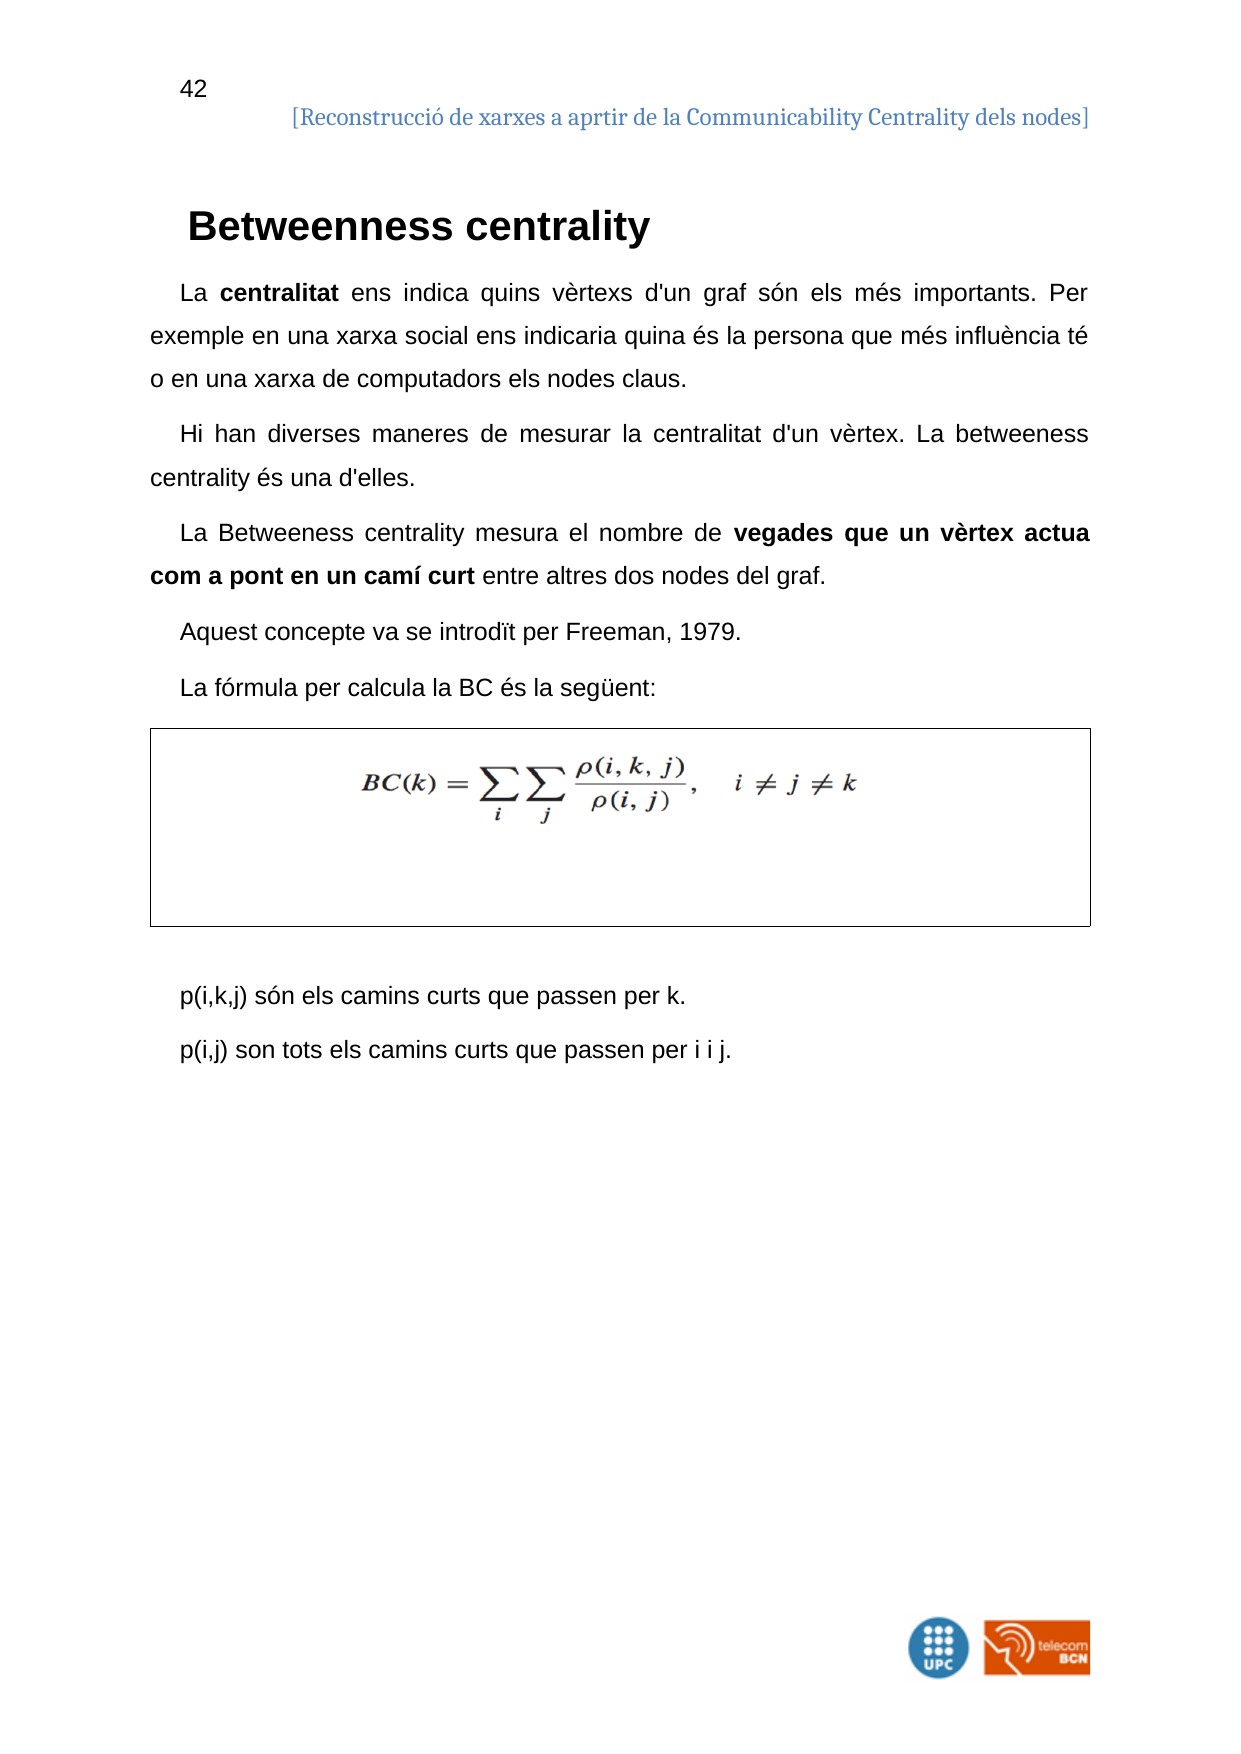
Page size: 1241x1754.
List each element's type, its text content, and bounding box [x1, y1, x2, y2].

text Aquest concepte va se introdït per Freeman, 1979. [150, 617, 1090, 646]
text La Betweeness centrality mesura el nombre de vegades que un vèrtex actua com a pont en un camí curt entre altres dos nodes del graf. [150, 518, 1090, 590]
table_header [151, 729, 1090, 926]
text p(i,k,j) són els camins curts que passen per k. [150, 981, 1090, 1010]
text p(i,j) son tots els camins curts que passen per i i j. [150, 1035, 1090, 1064]
subtitle Betweenness centrality [187, 202, 1090, 249]
text La centralitat ens indica quins vèrtexs d'un graf són els més importants. Per exemple en una xarxa social ens indicaria quina és la persona que més influència té o en una xarxa de computadors els nodes claus. [150, 278, 1090, 393]
picture [338, 734, 903, 866]
text La fórmula per calcula la BC és la següent: [150, 673, 1090, 701]
text Hi han diverses maneres de mesurar la centralitat d'un vèrtex. La betweeness centrality és una d'elles. [150, 419, 1090, 491]
picture [904, 1614, 1091, 1681]
